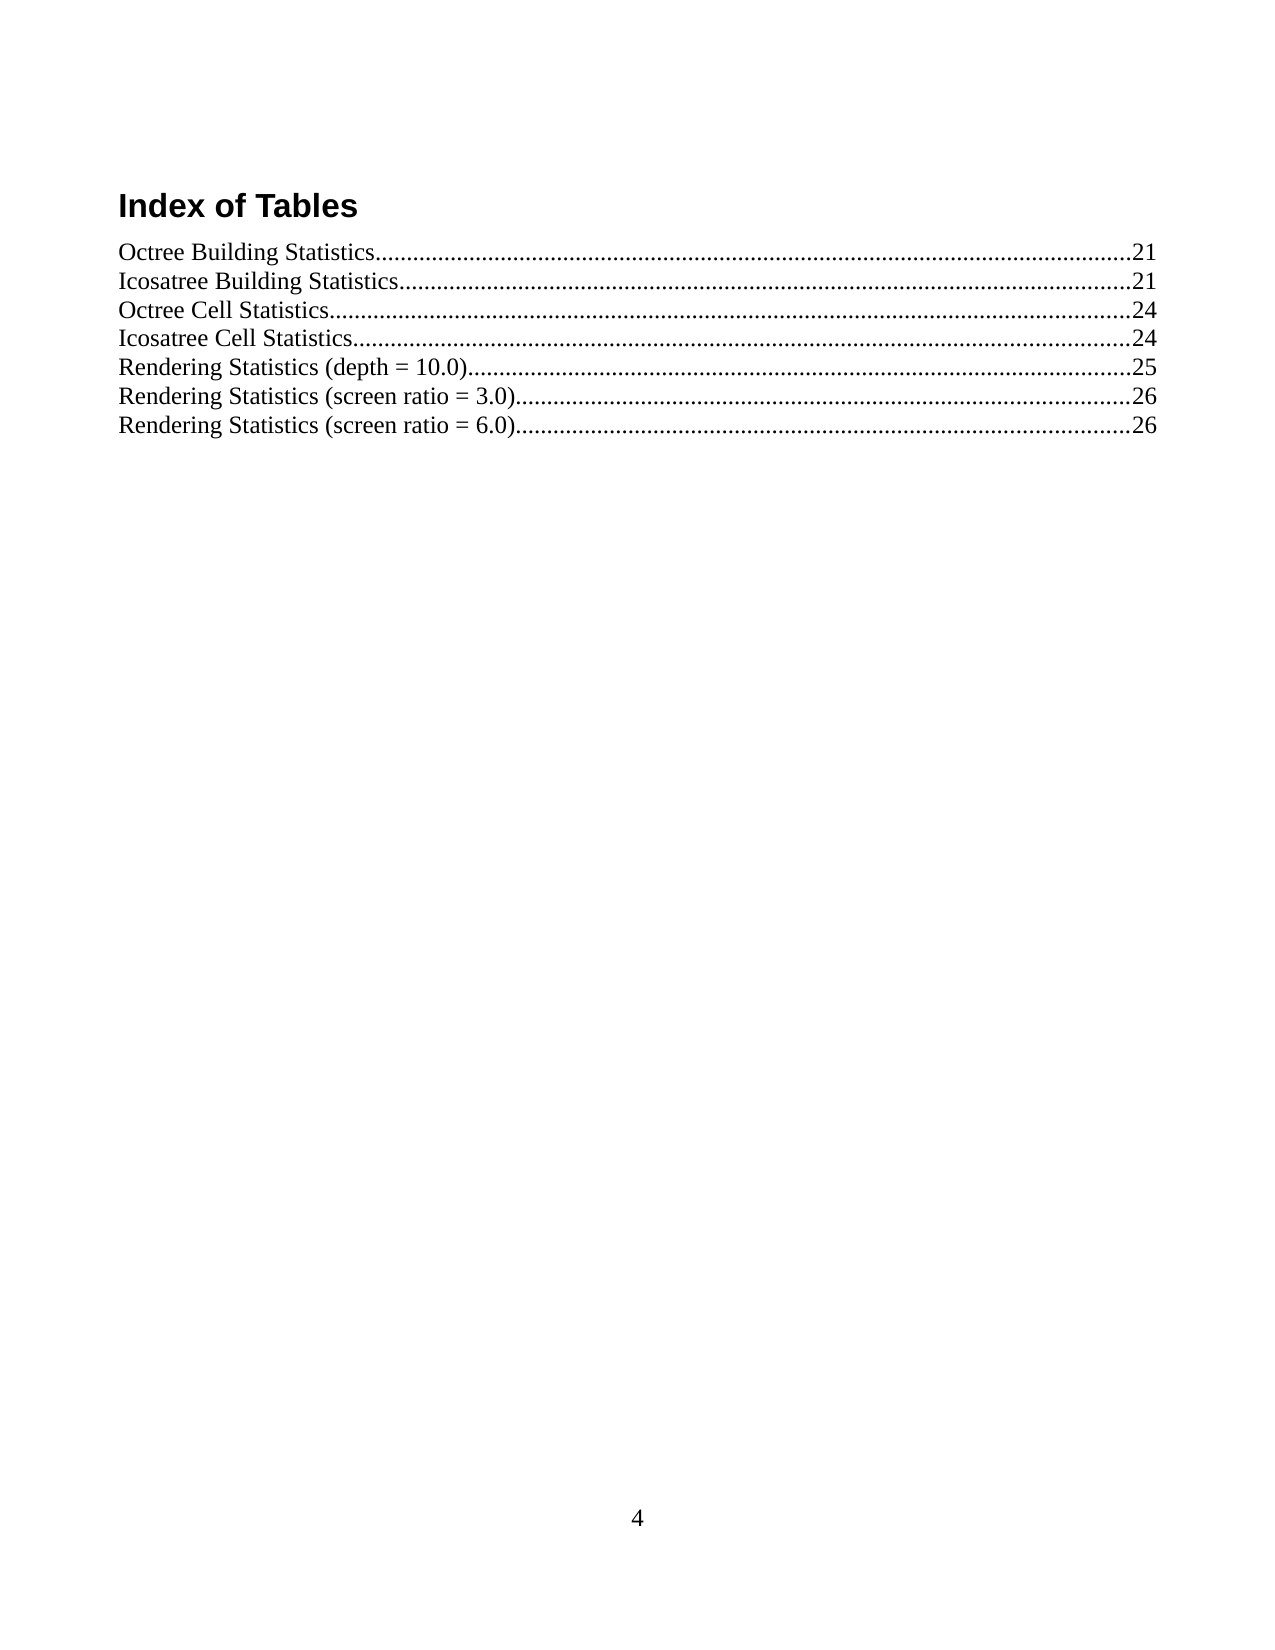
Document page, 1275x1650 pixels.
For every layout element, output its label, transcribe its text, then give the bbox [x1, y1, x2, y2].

text Rendering Statistics (screen ratio = 6.0) 26 [118, 410, 1157, 438]
text Icosatree Building Statistics 21 [118, 266, 1157, 295]
text Octree Cell Statistics 24 [118, 295, 1157, 323]
text Octree Building Statistics 21 [118, 237, 1157, 266]
text Rendering Statistics (depth = 10.0) 25 [118, 352, 1157, 381]
subtitle Index of Tables [118, 186, 1157, 225]
text Rendering Statistics (screen ratio = 3.0) 26 [118, 381, 1157, 410]
text Icosatree Cell Statistics 24 [118, 323, 1157, 352]
